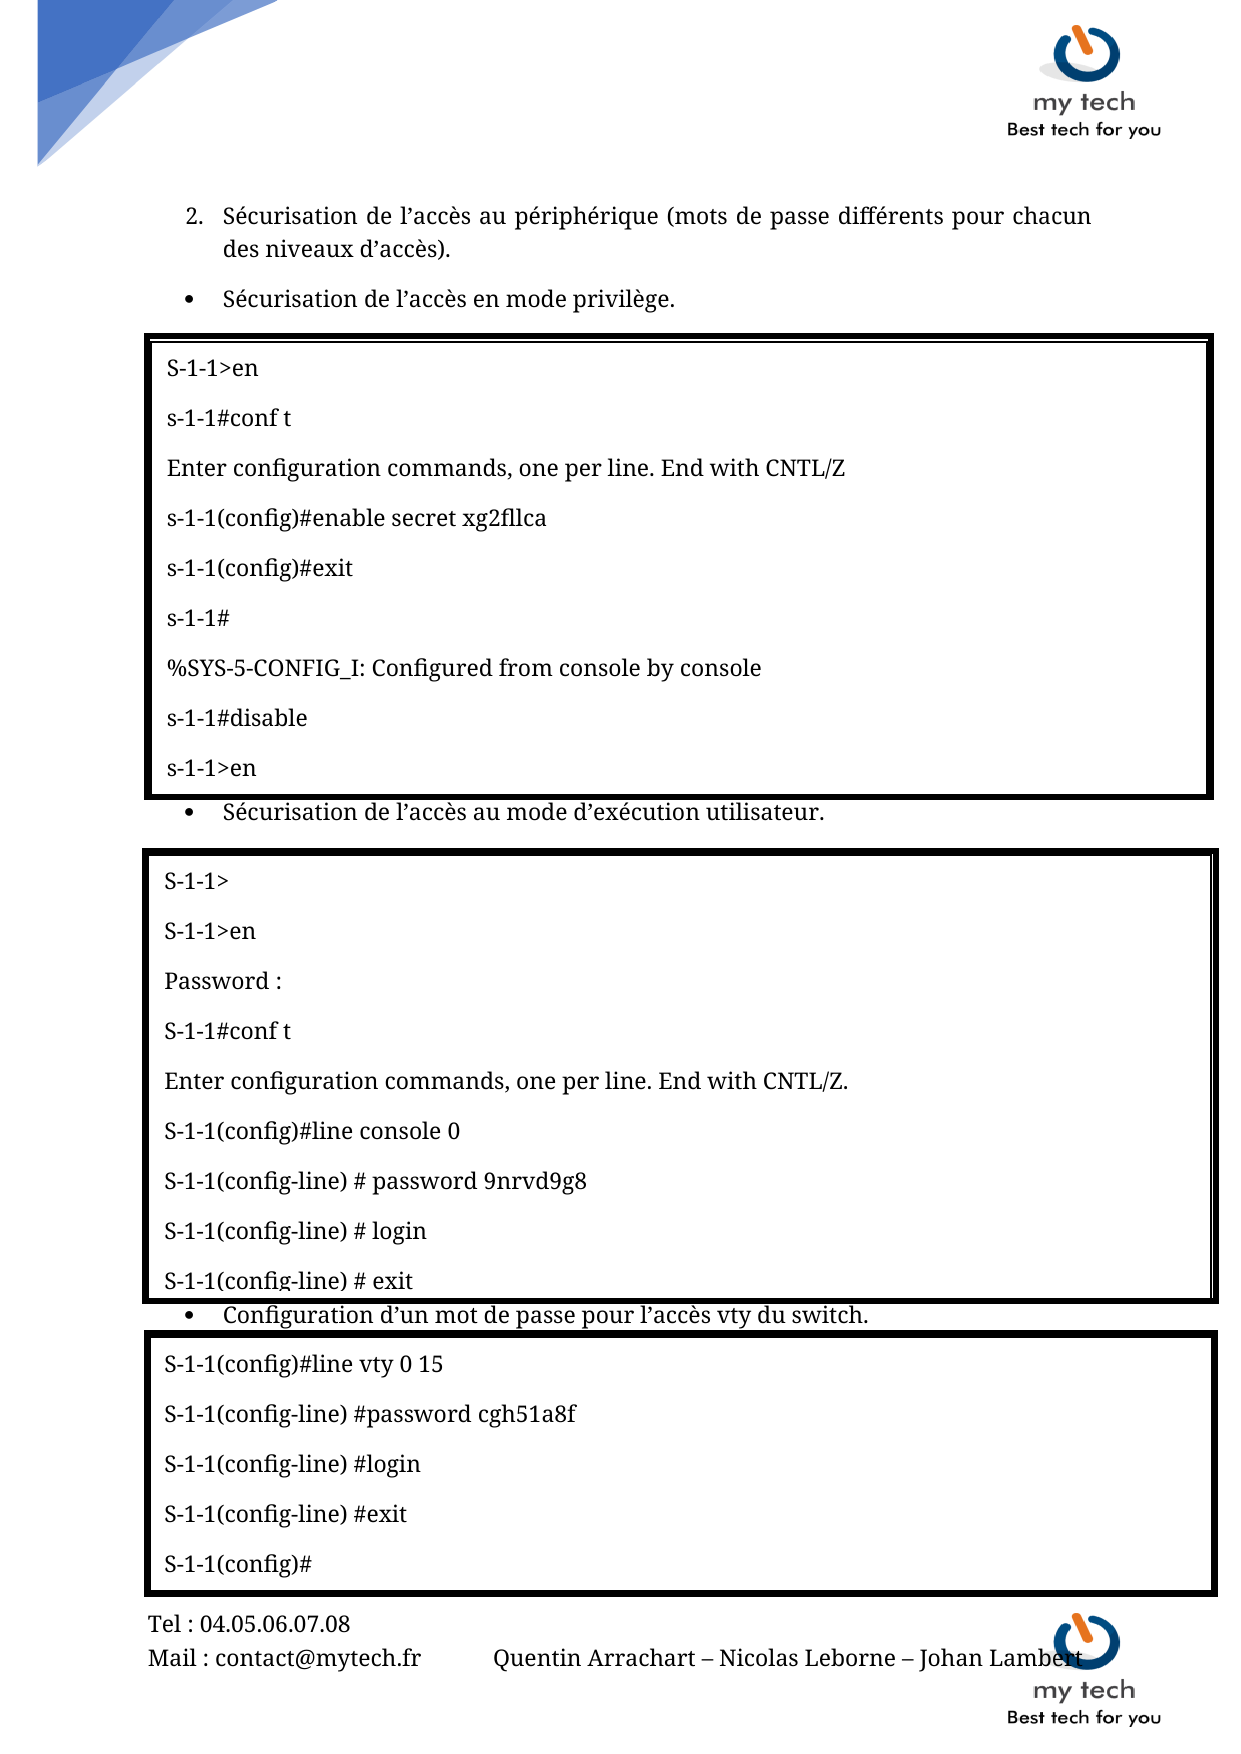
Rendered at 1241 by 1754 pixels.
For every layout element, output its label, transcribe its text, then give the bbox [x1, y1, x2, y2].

list S-1-1(config)# [164, 1546, 1198, 1579]
list Sécurisation de l’accès au mode d’exécution utilisateur. [185, 800, 1093, 827]
list S-1-1>en [164, 913, 1195, 946]
list S-1-1(config-line) #exit [164, 1496, 1198, 1529]
list s-1-1>en [167, 750, 1191, 783]
list Enter configuration commands, one per line. End with CNTL/Z [167, 450, 1191, 483]
list Password : [164, 963, 1195, 996]
list [152, 343, 1206, 794]
list S-1-1(config-line) # login [164, 1213, 1195, 1246]
list [185, 843, 1093, 848]
list Sécurisation de l’accès en mode privilège. [185, 281, 1093, 314]
list S-1-1(config-line) # password 9nrvd9g8 [164, 1163, 1195, 1196]
list Sécurisation de l’accès au périphérique (mots de passe différents pour chacun des niveaux d’accès). [185, 198, 1093, 264]
list S-1-1>en [167, 350, 1191, 383]
list Enter configuration commands, one per line. End with CNTL/Z. [164, 1063, 1195, 1096]
list S-1-1#conf t [164, 1013, 1195, 1046]
list S-1-1(config-line) # exit [164, 1263, 1195, 1290]
list S-1-1(config-line) #login [164, 1446, 1198, 1479]
list s-1-1#disable [167, 700, 1191, 733]
list S-1-1> [164, 863, 1195, 896]
list s-1-1(config)#exit [167, 550, 1191, 583]
list Configuration d’un mot de passe pour l’accès vty du switch. [185, 1304, 1093, 1330]
list S-1-1(config)#line vty 0 15 [164, 1346, 1198, 1379]
list [149, 856, 1210, 1298]
list S-1-1(config)#line console 0 [164, 1113, 1195, 1146]
list S-1-1(config-line) #password cgh51a8f [164, 1396, 1198, 1429]
list [151, 1338, 1211, 1590]
list s-1-1# [167, 600, 1191, 633]
list s-1-1(config)#enable secret xg2fllca [167, 500, 1191, 533]
list %SYS-5-CONFIG_I: Configured from console by console [167, 650, 1191, 683]
list s-1-1#conf t [167, 400, 1191, 433]
